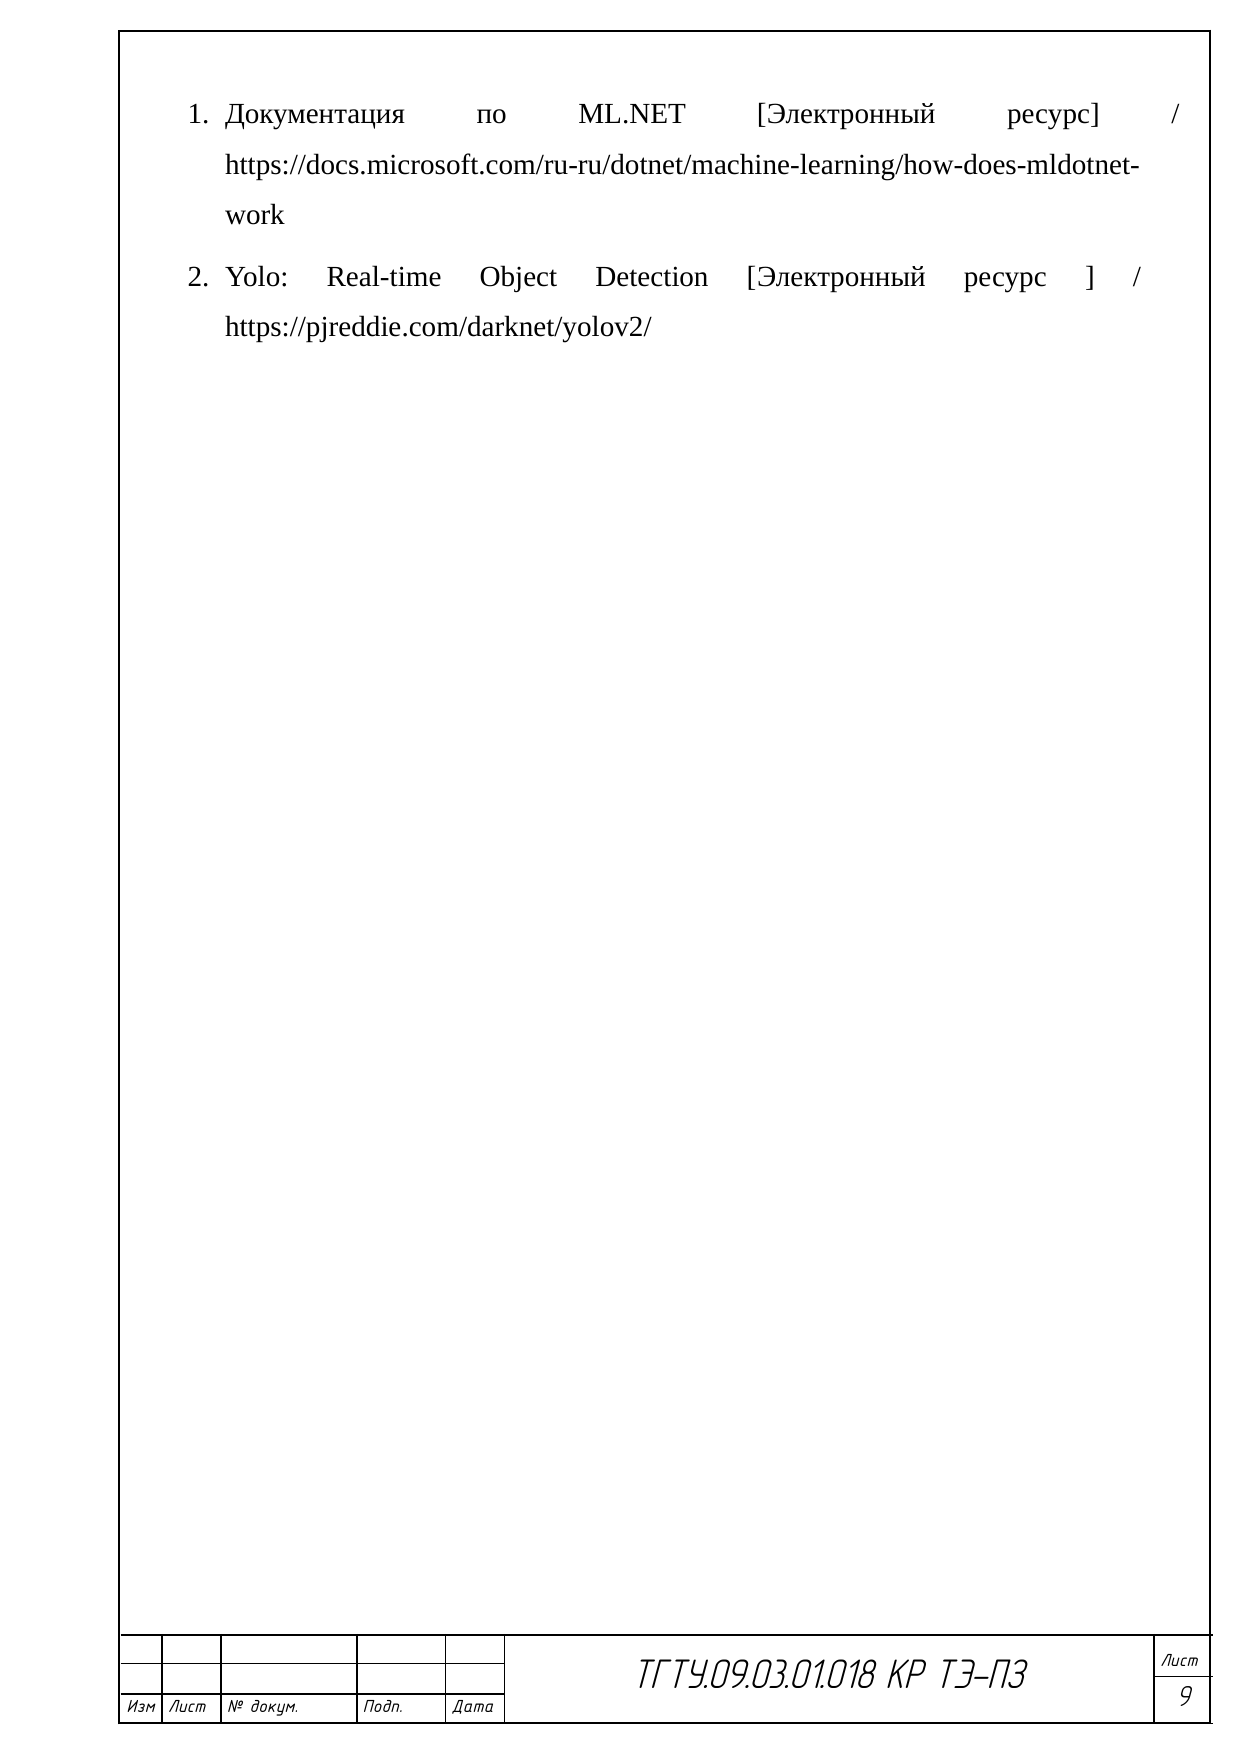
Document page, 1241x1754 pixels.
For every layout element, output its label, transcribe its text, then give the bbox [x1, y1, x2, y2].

list Документация по ML.NET [Электронный ресурс] / https://docs.microsoft.com/ru-ru/dotnet/machine-learning/how-does-mldotnet-work [187, 96, 1179, 231]
list Yolo: Real-time Object Detection [Электронный ресурс ] / https://pjreddie.com/darknet/yolov2/ [187, 259, 1179, 343]
